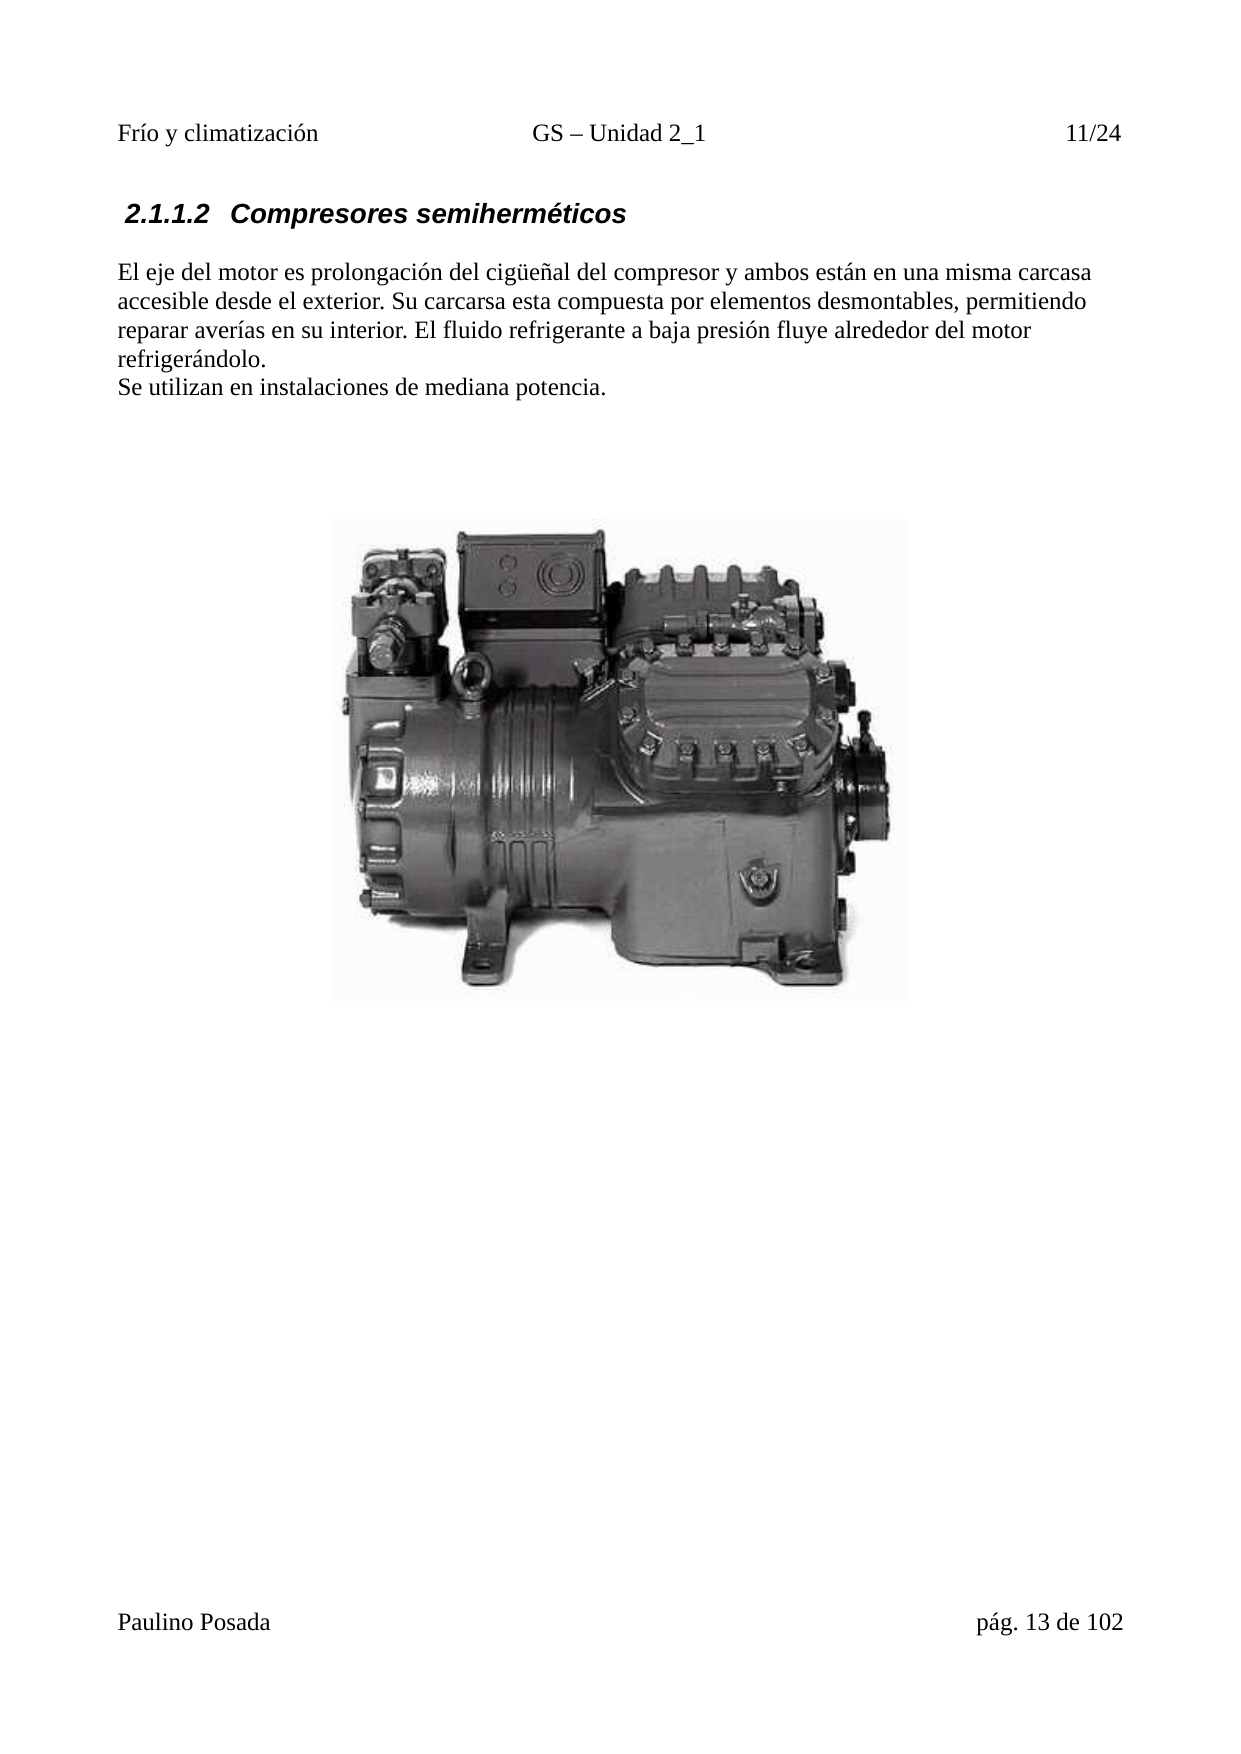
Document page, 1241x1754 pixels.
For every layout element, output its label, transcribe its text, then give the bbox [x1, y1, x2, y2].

text El eje del motor es prolongación del cigüeñal del compresor y ambos están en una misma carcasa accesible desde el exterior. Su carcarsa esta compuesta por elementos desmontables, permitiendo reparar averías en su interior. El fluido refrigerante a baja presión fluye alrededor del motor refrigerándolo. [117, 257, 1123, 372]
text Se utilizan en instalaciones de mediana potencia. [117, 372, 1123, 401]
subtitle Compresores semiherméticos [117, 197, 1123, 229]
picture [330, 519, 909, 1009]
